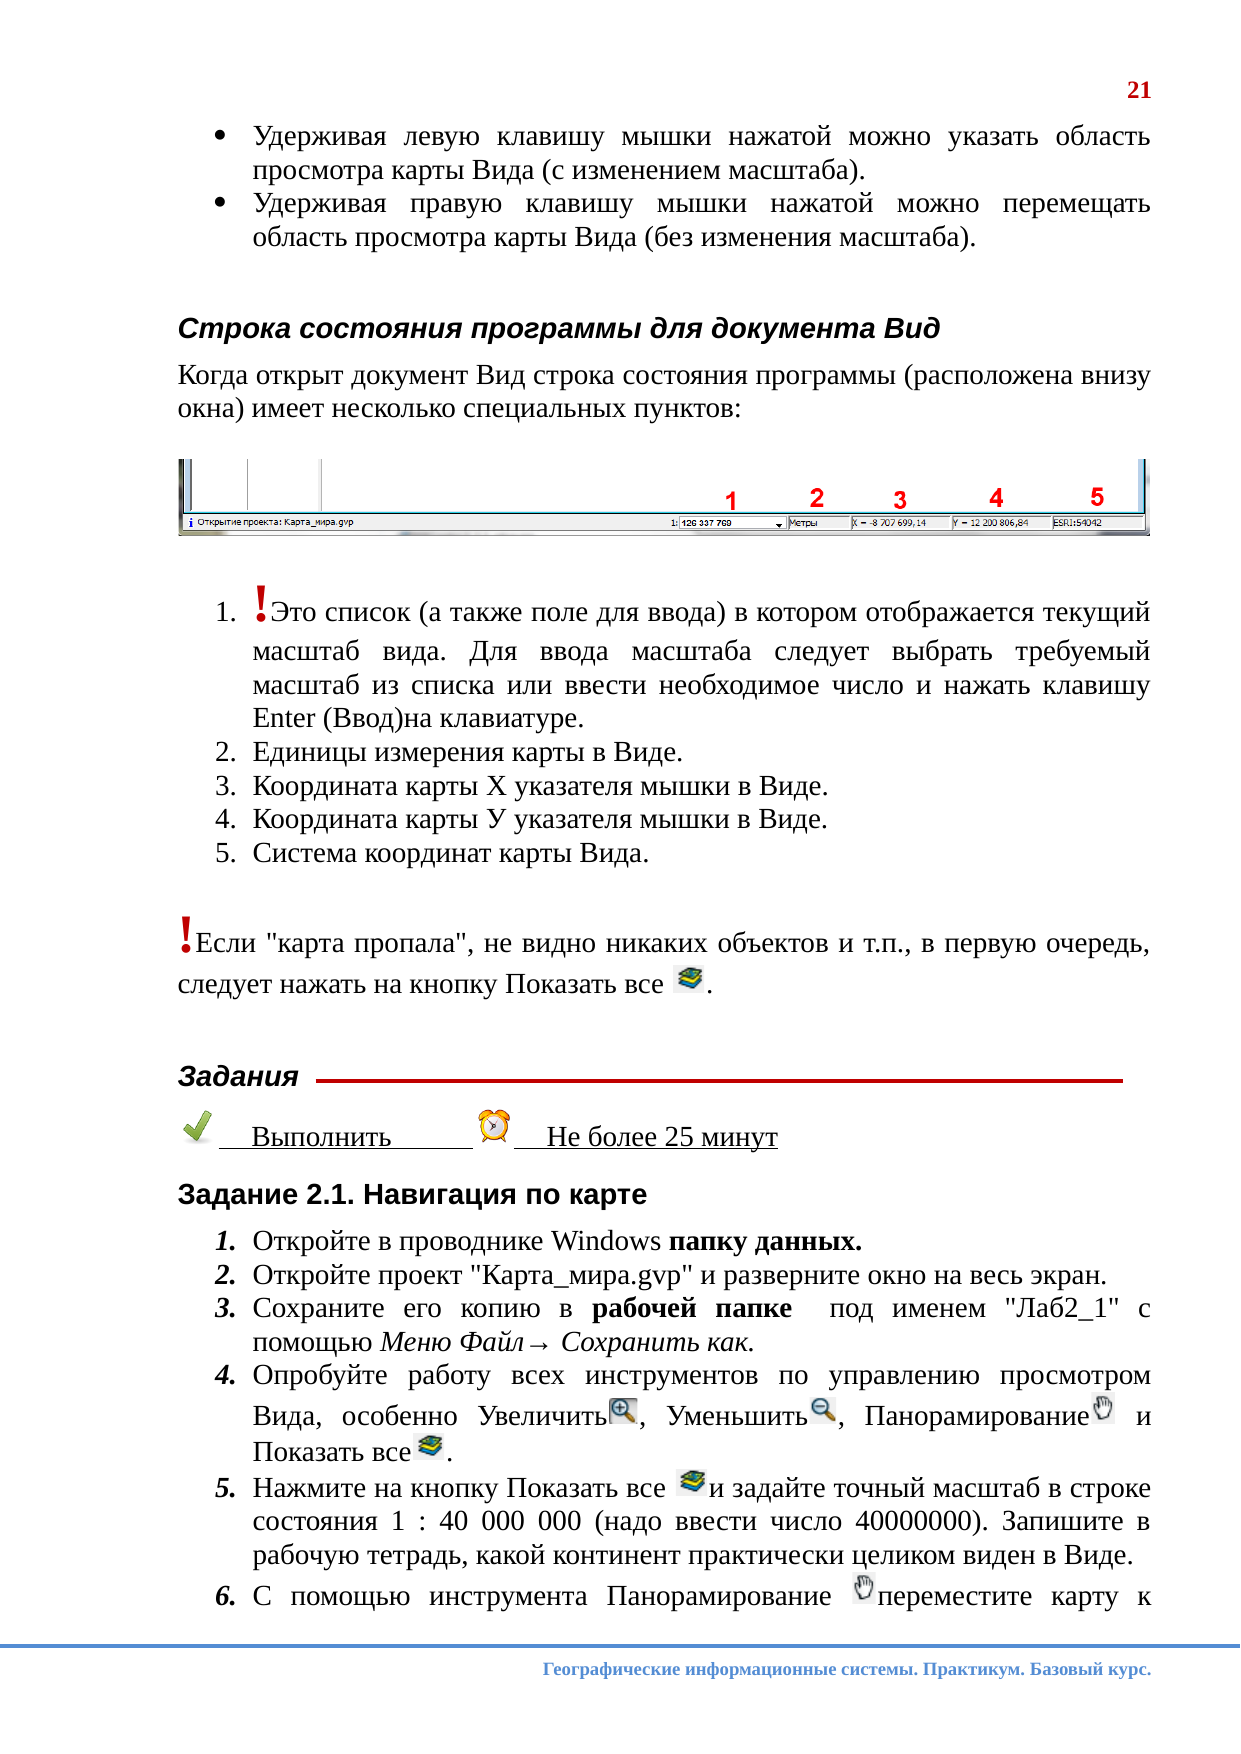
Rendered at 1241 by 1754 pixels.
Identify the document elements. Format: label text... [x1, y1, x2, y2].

picture [474, 1106, 513, 1145]
subtitle Задание 2.1. Навигация по карте [177, 1177, 1152, 1211]
subtitle Строка состояния программы для документа Вид [177, 311, 1152, 344]
list Сохраните его копию в рабочей папке под именем "Лаб2_1" с помощью Меню Файл→ Сохранить как. [215, 1290, 1152, 1357]
picture [1091, 1392, 1115, 1424]
list Координата карты У указателя мышки в Виде. [215, 801, 1152, 835]
list Откройте проект "Карта_мира.gvp" и разверните окно на весь экран. [215, 1257, 1152, 1290]
text Когда открыт документ Вид строка состояния программы (расположена внизу окна) имеет несколько специальных пунктов: [177, 357, 1152, 424]
text !Если "карта пропала", не видно никаких объектов и т.п., в первую очередь, следует нажать на кнопку Показать все . [177, 902, 1152, 1000]
list Удерживая правую клавишу мышки нажатой можно перемещать область просмотра карты Вида (без изменения масштаба). [215, 185, 1152, 252]
picture [675, 1469, 708, 1496]
picture [852, 1572, 876, 1604]
list !Это список (а также поле для ввода) в котором отображается текущий масштаб вида. Для ввода масштаба следует выбрать требуемый масштаб из списка или ввести необходимое число и нажать клавишу Enter (Ввод)на клавиатуре. [215, 571, 1152, 734]
list Откройте в проводнике Windows папку данных. [215, 1223, 1152, 1257]
subtitle Задания [177, 1058, 1152, 1092]
picture [178, 459, 1150, 536]
picture [809, 1397, 837, 1424]
text Выполнить Не более 25 минут [177, 1104, 1152, 1152]
list Система координат карты Вида. [215, 835, 1152, 868]
list Единицы измерения карты в Виде. [215, 734, 1152, 768]
list Удерживая левую клавишу мышки нажатой можно указать область просмотра карты Вида (с изменением масштаба). [215, 118, 1152, 185]
list Координата карты X указателя мышки в Виде. [215, 768, 1152, 801]
list Опробуйте работу всех инструментов по управлению просмотром Вида, особенно Увеличить, Уменьшить, Панорамирование и Показать все. [215, 1357, 1152, 1467]
picture [673, 965, 705, 993]
list Нажмите на кнопку Показать все и задайте точный масштаб в строке состояния 1 : 40 000 000 (надо ввести число 40000000). Запишите в рабочую тетрадь, какой континент практически целиком виден в Виде. [215, 1467, 1152, 1571]
picture [609, 1398, 638, 1424]
picture [178, 1106, 217, 1145]
picture [413, 1433, 445, 1460]
list С помощью инструмента Панорамирование переместите карту к [215, 1571, 1152, 1611]
